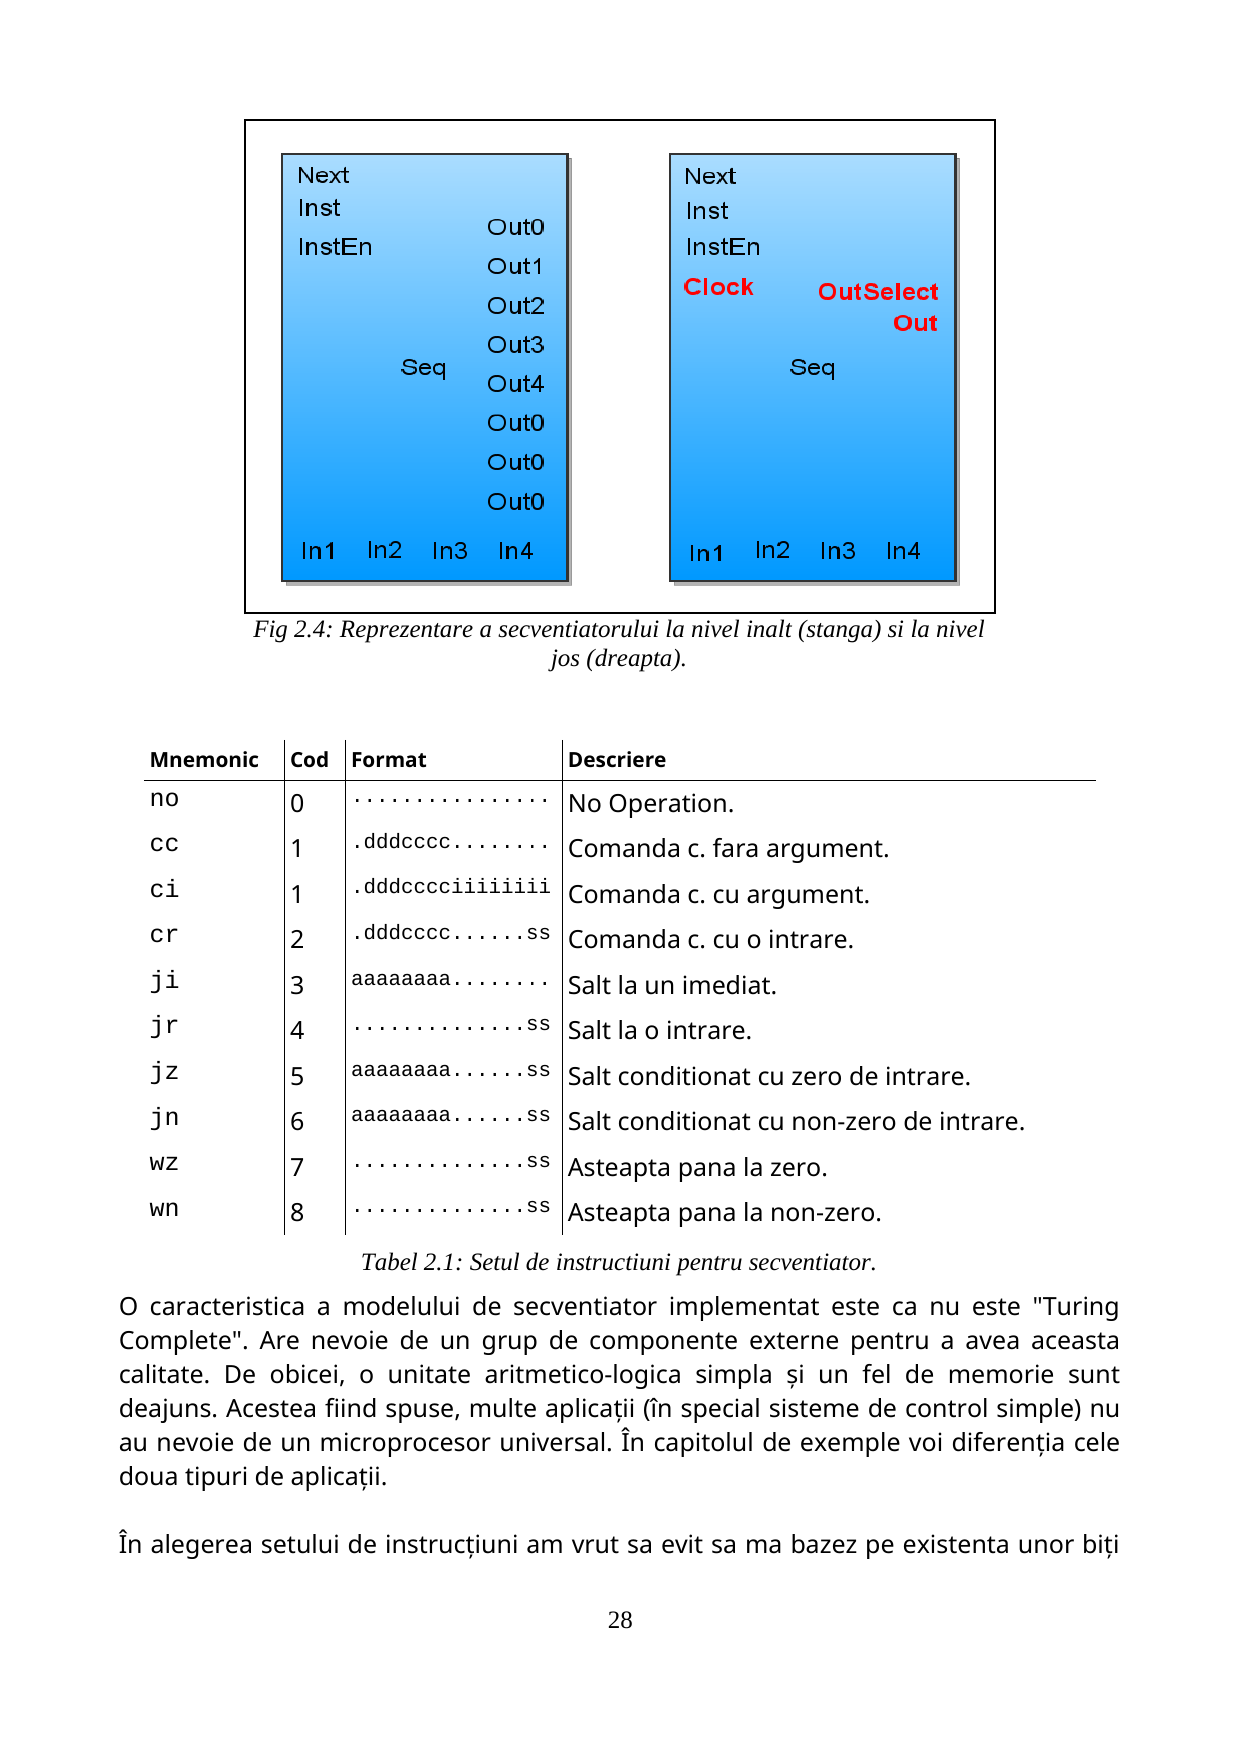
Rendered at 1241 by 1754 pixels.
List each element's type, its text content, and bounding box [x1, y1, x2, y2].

table_cell Asteapta pana la zero. [563, 1144, 1096, 1189]
table_cell ji [144, 962, 284, 1007]
table_cell .dddcccciiiiiiii [346, 871, 562, 916]
table_cell 4 [285, 1007, 345, 1053]
picture [249, 124, 992, 609]
table_cell 0 [285, 781, 345, 825]
table_cell Comanda c. cu o intrare. [563, 916, 1096, 962]
table_cell jz [144, 1053, 284, 1098]
table_header Mnemonic [144, 740, 284, 779]
table_cell ci [144, 871, 284, 916]
table_cell wz [144, 1144, 284, 1189]
table_cell 1 [285, 825, 345, 871]
table_cell 7 [285, 1144, 345, 1189]
text O caracteristica a modelului de secventiator implementat este ca nu este "Turing Complete". Are nevoie de un grup de componente externe pentru a avea aceasta calitate. De obicei, o unitate aritmetico-logica simpla și un fel de memorie sunt deajuns. Acestea fiind spuse, multe aplicații (în special sisteme de control simple) nu au nevoie de un microprocesor universal. În capitolul de exemple voi diferenția cele doua tipuri de aplicații. [118, 1289, 1122, 1493]
table_cell .dddcccc......ss [346, 916, 562, 962]
table_cell no [144, 781, 284, 825]
table_cell jn [144, 1098, 284, 1144]
table_cell Salt conditionat cu non-zero de intrare. [563, 1098, 1096, 1144]
table_cell Salt conditionat cu zero de intrare. [563, 1053, 1096, 1098]
table_cell Salt la o intrare. [563, 1007, 1096, 1053]
table_cell aaaaaaaa........ [346, 962, 562, 1007]
table_header Format [346, 740, 562, 779]
table_cell ................ [346, 781, 562, 825]
text [246, 121, 994, 612]
table_cell ..............ss [346, 1144, 562, 1189]
table_header Cod [285, 740, 345, 779]
table_cell aaaaaaaa......ss [346, 1098, 562, 1144]
table_cell 2 [285, 916, 345, 962]
text Tabel 2.1: Setul de instructiuni pentru secventiator. [118, 1247, 1122, 1276]
table_cell 8 [285, 1189, 345, 1235]
table_cell jr [144, 1007, 284, 1053]
table_cell Comanda c. cu argument. [563, 871, 1096, 916]
table_cell cc [144, 825, 284, 871]
table_cell ..............ss [346, 1189, 562, 1235]
table_cell wn [144, 1189, 284, 1235]
table_cell No Operation. [563, 781, 1096, 825]
text Fig 2.4: Reprezentare a secventiatorului la nivel inalt (stanga) si la nivel jos (dreapta). [244, 614, 996, 672]
table_cell aaaaaaaa......ss [346, 1053, 562, 1098]
table_cell 6 [285, 1098, 345, 1144]
table_cell Asteapta pana la non-zero. [563, 1189, 1096, 1235]
table_header Descriere [563, 740, 1096, 779]
table_cell Comanda c. fara argument. [563, 825, 1096, 871]
table_cell ..............ss [346, 1007, 562, 1053]
text În alegerea setului de instrucțiuni am vrut sa evit sa ma bazez pe existenta unor biți [118, 1527, 1122, 1561]
table_cell 1 [285, 871, 345, 916]
table_cell cr [144, 916, 284, 962]
table_cell 5 [285, 1053, 345, 1098]
table_cell 3 [285, 962, 345, 1007]
table_cell Salt la un imediat. [563, 962, 1096, 1007]
table_cell .dddcccc........ [346, 825, 562, 871]
